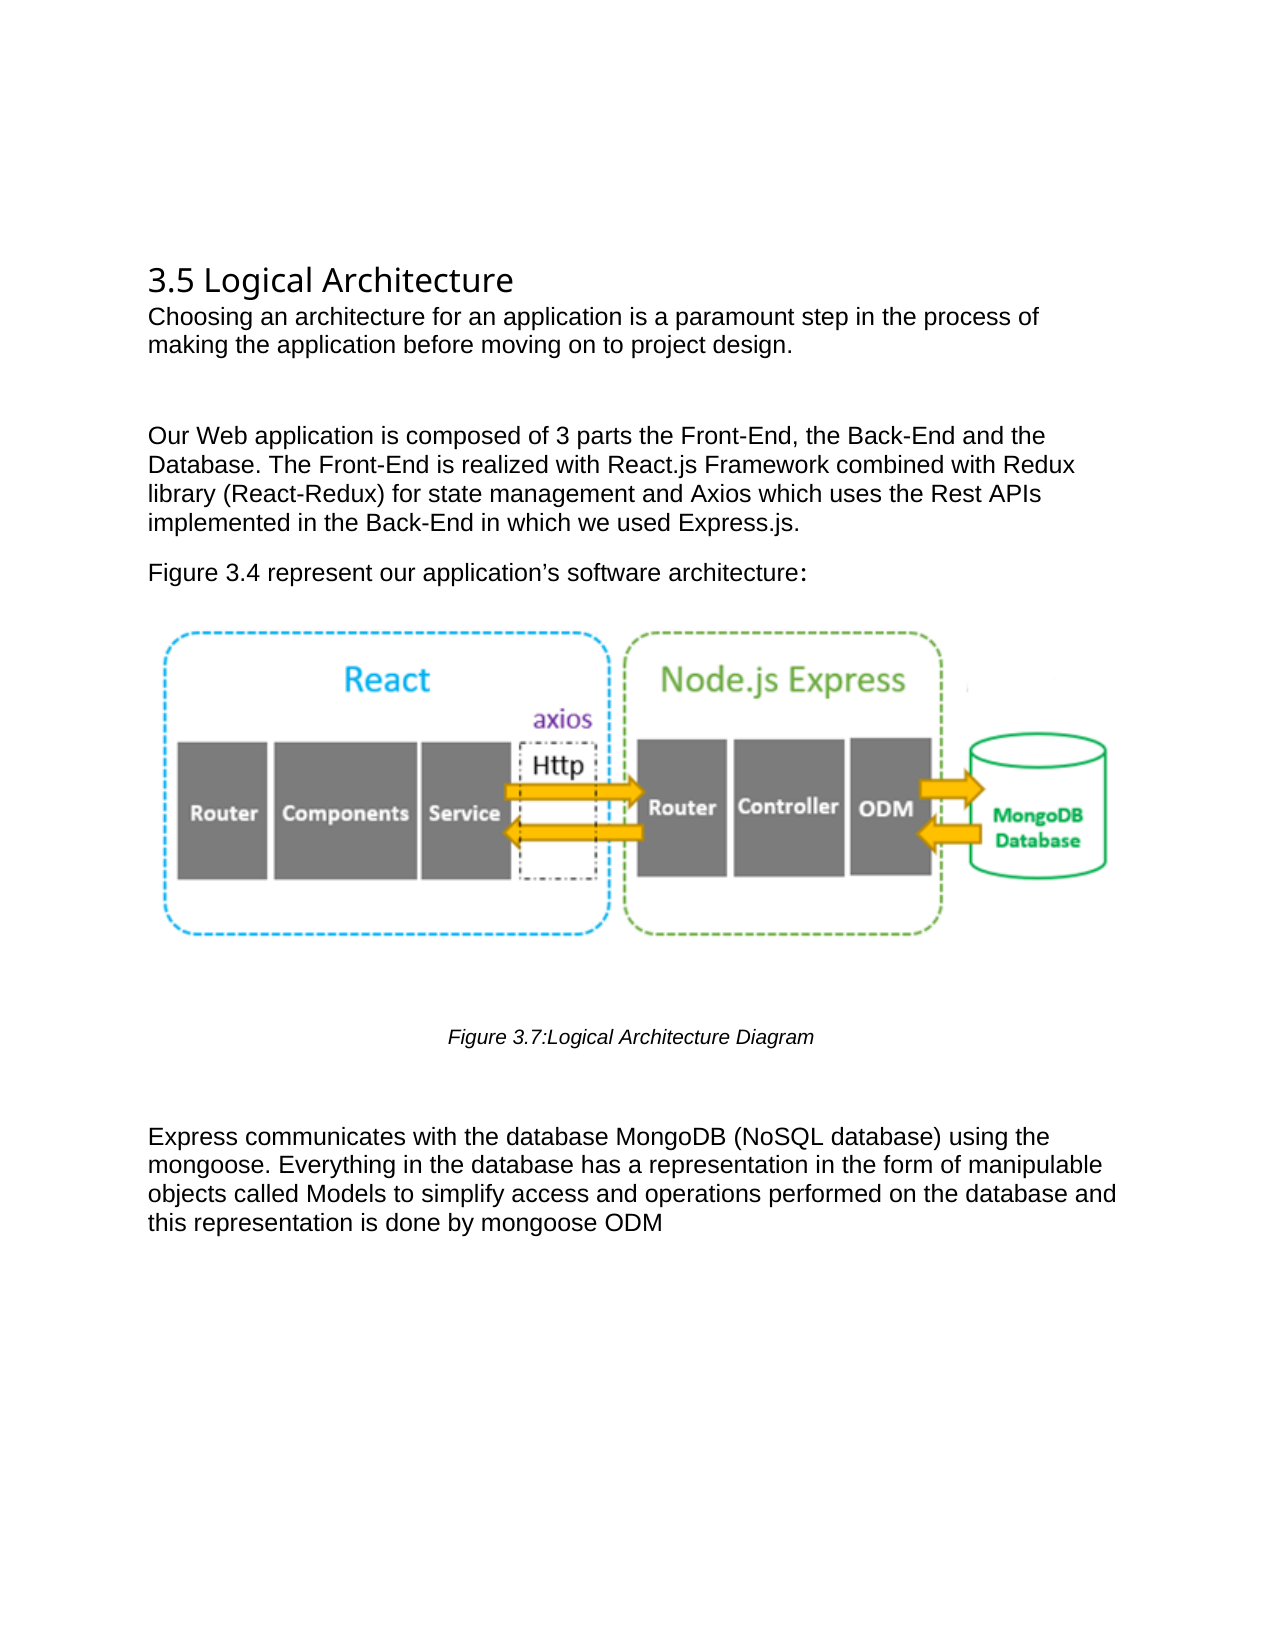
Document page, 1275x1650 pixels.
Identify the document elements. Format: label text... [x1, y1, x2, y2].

text Our Web application is composed of 3 parts the Front-End, the Back-End and the Database. The Front-End is realized with React.js Framework combined with Redux library (React-Redux) for state management and Axios which uses the Rest APIs implemented in the Back-End in which we used Express.js. [148, 421, 1127, 536]
text Figure 3.4 represent our application’s software architecture: [148, 553, 1127, 589]
subtitle 3.5 Logical Architecture [148, 256, 1127, 302]
text Choosing an architecture for an application is a paramount step in the process of making the application before moving on to project design. [148, 302, 1127, 359]
text Figure ‎3.7:Logical Architecture Diagram [373, 1024, 1127, 1048]
text Express communicates with the database MongoDB (NoSQL database) using the mongoose. Everything in the database has a representation in the form of manipulable objects called Models to simplify access and operations performed on the database and this representation is done by mongoose ODM [148, 1122, 1127, 1237]
